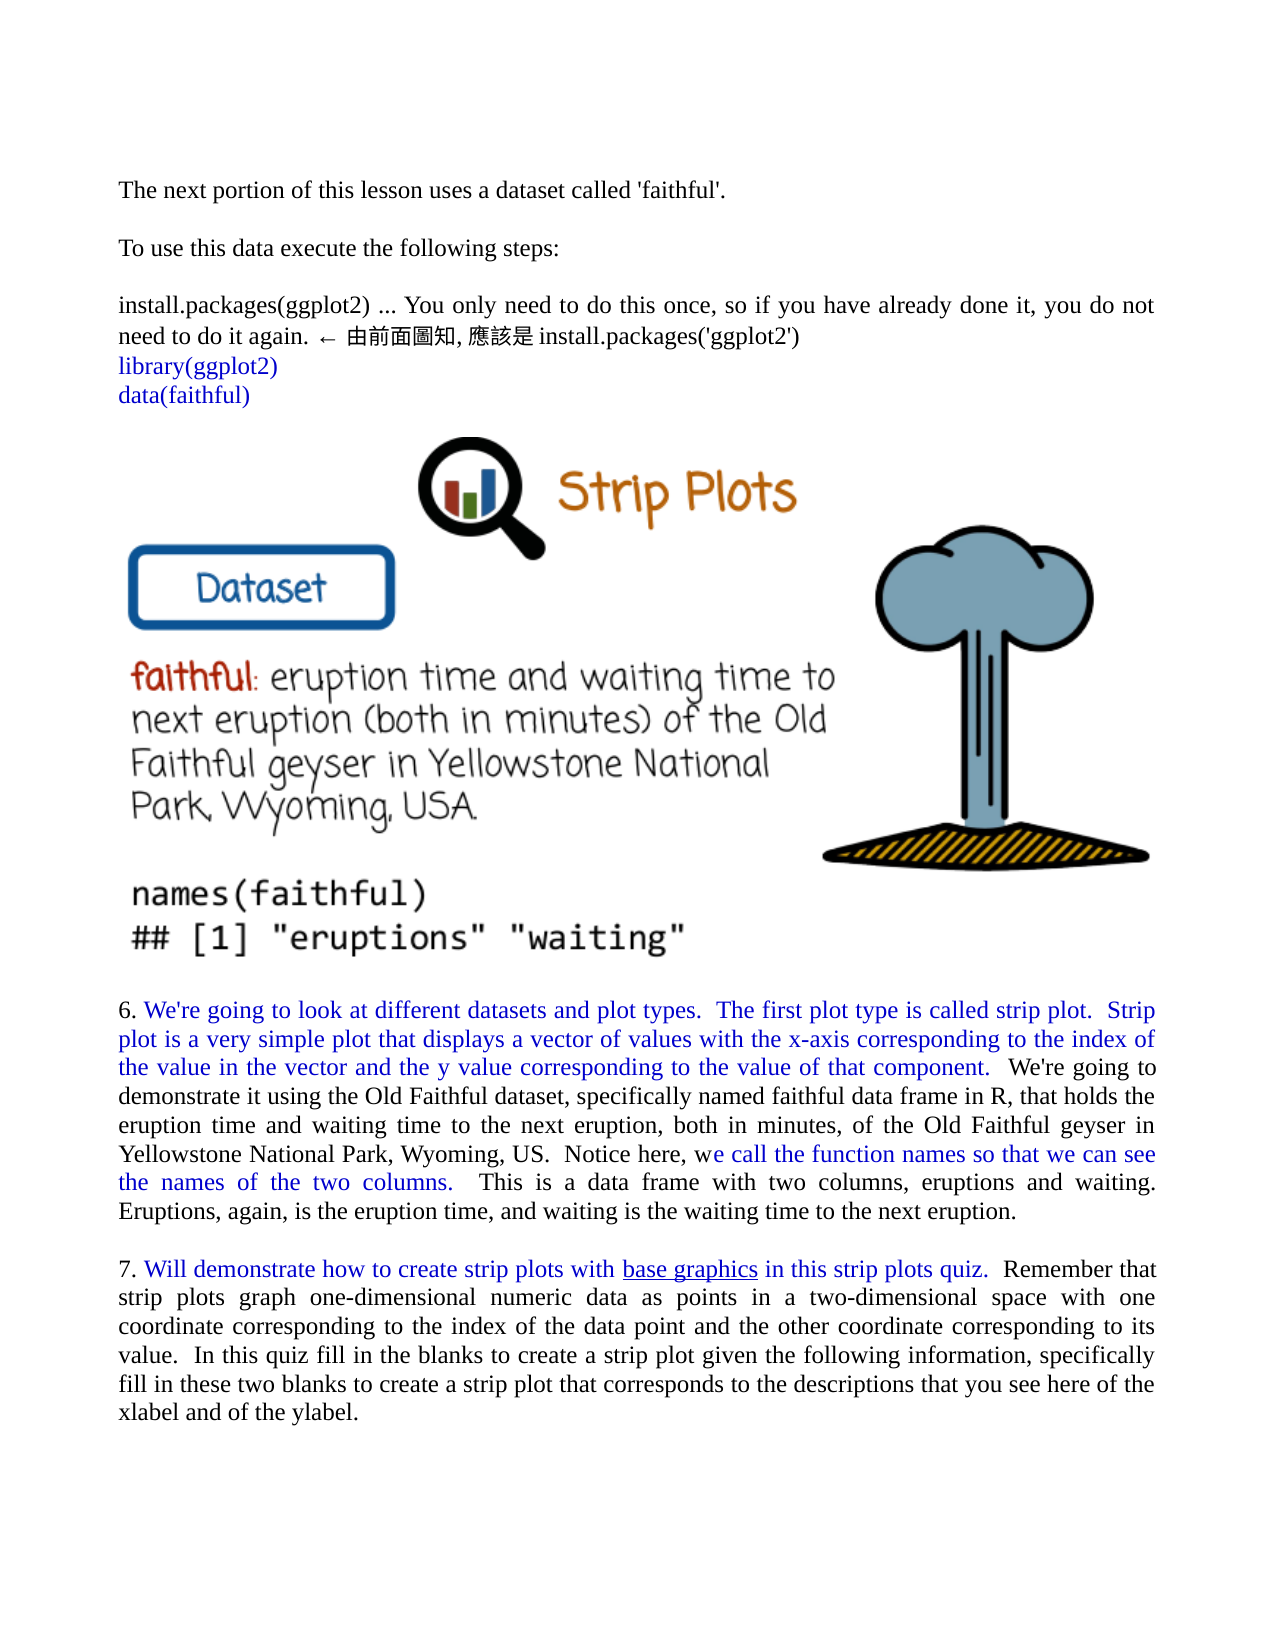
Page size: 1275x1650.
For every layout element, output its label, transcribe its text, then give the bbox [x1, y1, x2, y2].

text install.packages(ggplot2) ... You only need to do this once, so if you have already done it, you do not need to do it again. ← 由前面圖知, 應該是install.packages('ggplot2') [118, 291, 1157, 351]
text library(ggplot2) [118, 351, 1157, 380]
text 6. We're going to look at different datasets and plot types. The first plot type is called strip plot. Strip plot is a very simple plot that displays a vector of values with the x-axis corresponding to the index of the value in the vector and the y value corresponding to the value of that component. We're going to demonstrate it using the Old Faithful dataset, specifically named faithful data frame in R, that holds the eruption time and waiting time to the next eruption, both in minutes, of the Old Faithful geyser in Yellowstone National Park, Wyoming, US. Notice here, we call the function names so that we can see the names of the two columns. This is a data frame with two columns, eruptions and waiting. Eruptions, again, is the eruption time, and waiting is the waiting time to the next eruption. [118, 995, 1157, 1225]
text To use this data execute the following steps: [118, 233, 1157, 262]
picture [118, 437, 1157, 967]
text The next portion of this lesson uses a dataset called 'faithful'. [118, 176, 1157, 204]
text 7. Will demonstrate how to create strip plots with base graphics in this strip plots quiz. Remember that strip plots graph one-dimensional numeric data as points in a two-dimensional space with one coordinate corresponding to the index of the data point and the other coordinate corresponding to its value. In this quiz fill in the blanks to create a strip plot given the following information, specifically fill in these two blanks to create a strip plot that corresponds to the descriptions that you see here of the xlabel and of the ylabel. [118, 1254, 1157, 1426]
text data(faithful) [118, 380, 1157, 408]
